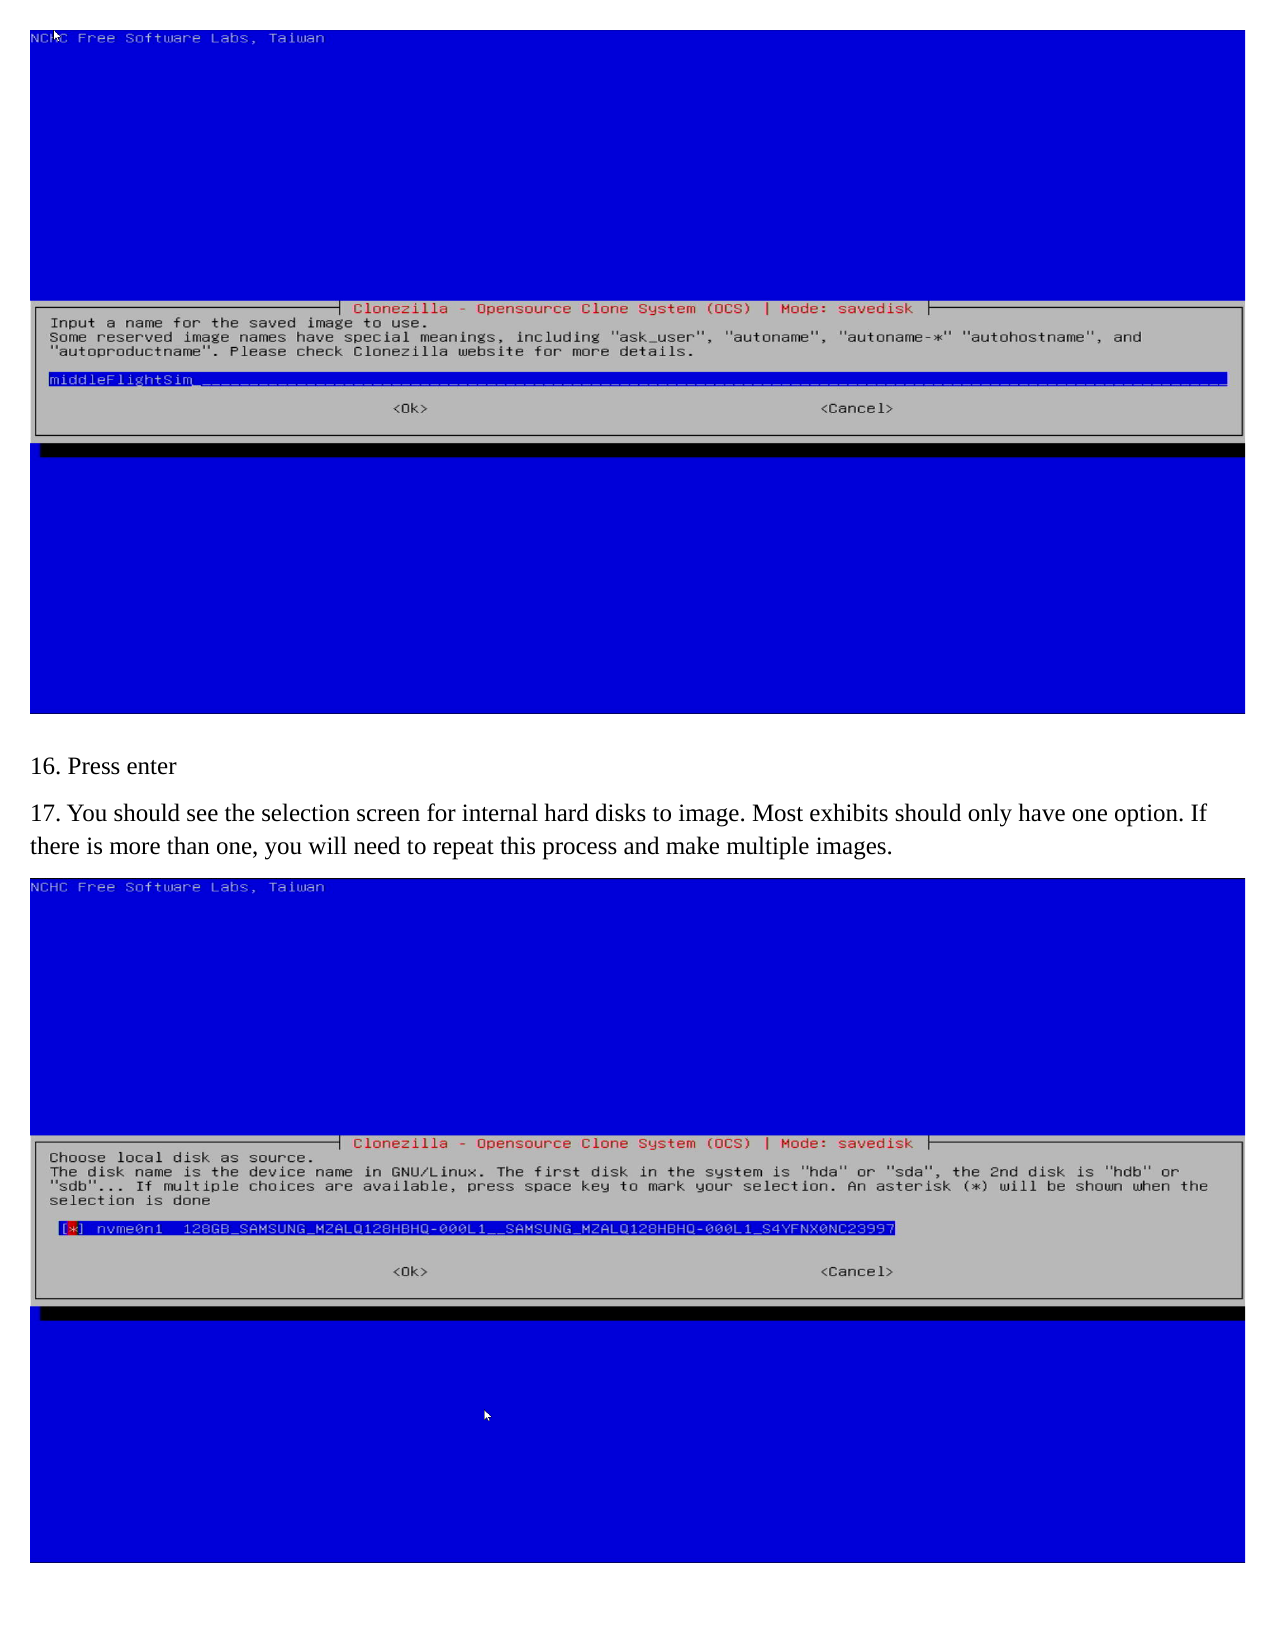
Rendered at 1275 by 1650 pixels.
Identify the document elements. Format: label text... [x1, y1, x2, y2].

picture [30, 878, 1246, 1563]
picture [30, 30, 1246, 714]
text 16. Press enter [30, 714, 1245, 779]
text 17. You should see the selection screen for internal hard disks to image. Most exhibits should only have one option. If there is more than one, you will need to repeat this process and make multiple images. [30, 798, 1245, 860]
